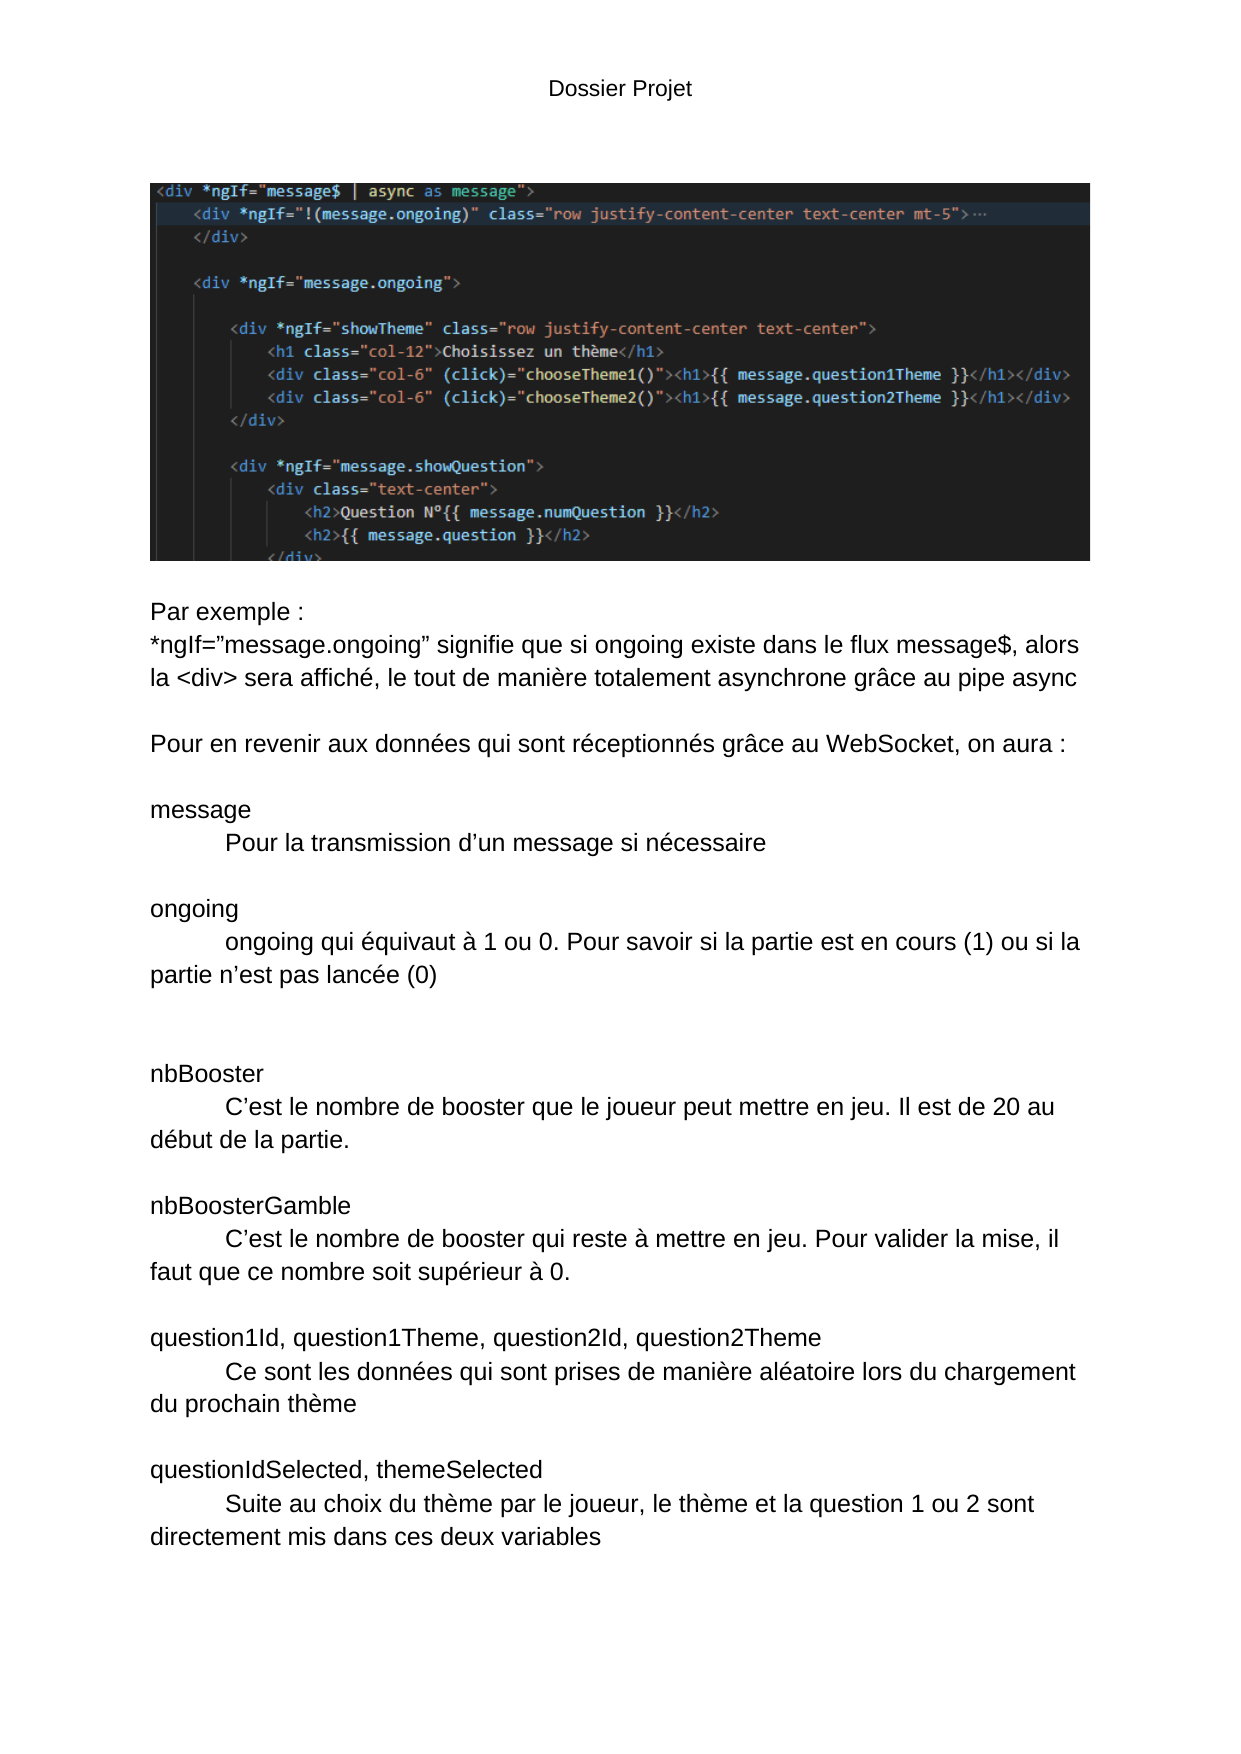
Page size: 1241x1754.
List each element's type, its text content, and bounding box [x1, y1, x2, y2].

text Par exemple : [150, 597, 1090, 626]
text Pour la transmission d’un message si nécessaire [150, 828, 1090, 857]
picture [150, 183, 1091, 561]
text ongoing [150, 894, 1090, 923]
text C’est le nombre de booster qui reste à mettre en jeu. Pour valider la mise, il faut que ce nombre soit supérieur à 0. [150, 1224, 1090, 1286]
text nbBoosterGamble [150, 1191, 1090, 1220]
text message [150, 795, 1090, 824]
text Ce sont les données qui sont prises de manière aléatoire lors du chargement du prochain thème [150, 1356, 1090, 1418]
text *ngIf=”message.ongoing” signifie que si ongoing existe dans le flux message$, alors la <div> sera affiché, le tout de manière totalement asynchrone grâce au pipe async [150, 630, 1090, 692]
text nbBooster [150, 1059, 1090, 1088]
text Suite au choix du thème par le joueur, le thème et la question 1 ou 2 sont directement mis dans ces deux variables [150, 1488, 1090, 1550]
text questionIdSelected, themeSelected [150, 1456, 1090, 1484]
text ongoing qui équivaut à 1 ou 0. Pour savoir si la partie est en cours (1) ou si la partie n’est pas lancée (0) [150, 927, 1090, 989]
text question1Id, question1Theme, question2Id, question2Theme [150, 1323, 1090, 1352]
text Pour en revenir aux données qui sont réceptionnés grâce au WebSocket, on aura : [150, 729, 1090, 758]
text C’est le nombre de booster que le joueur peut mettre en jeu. Il est de 20 au début de la partie. [150, 1092, 1090, 1154]
